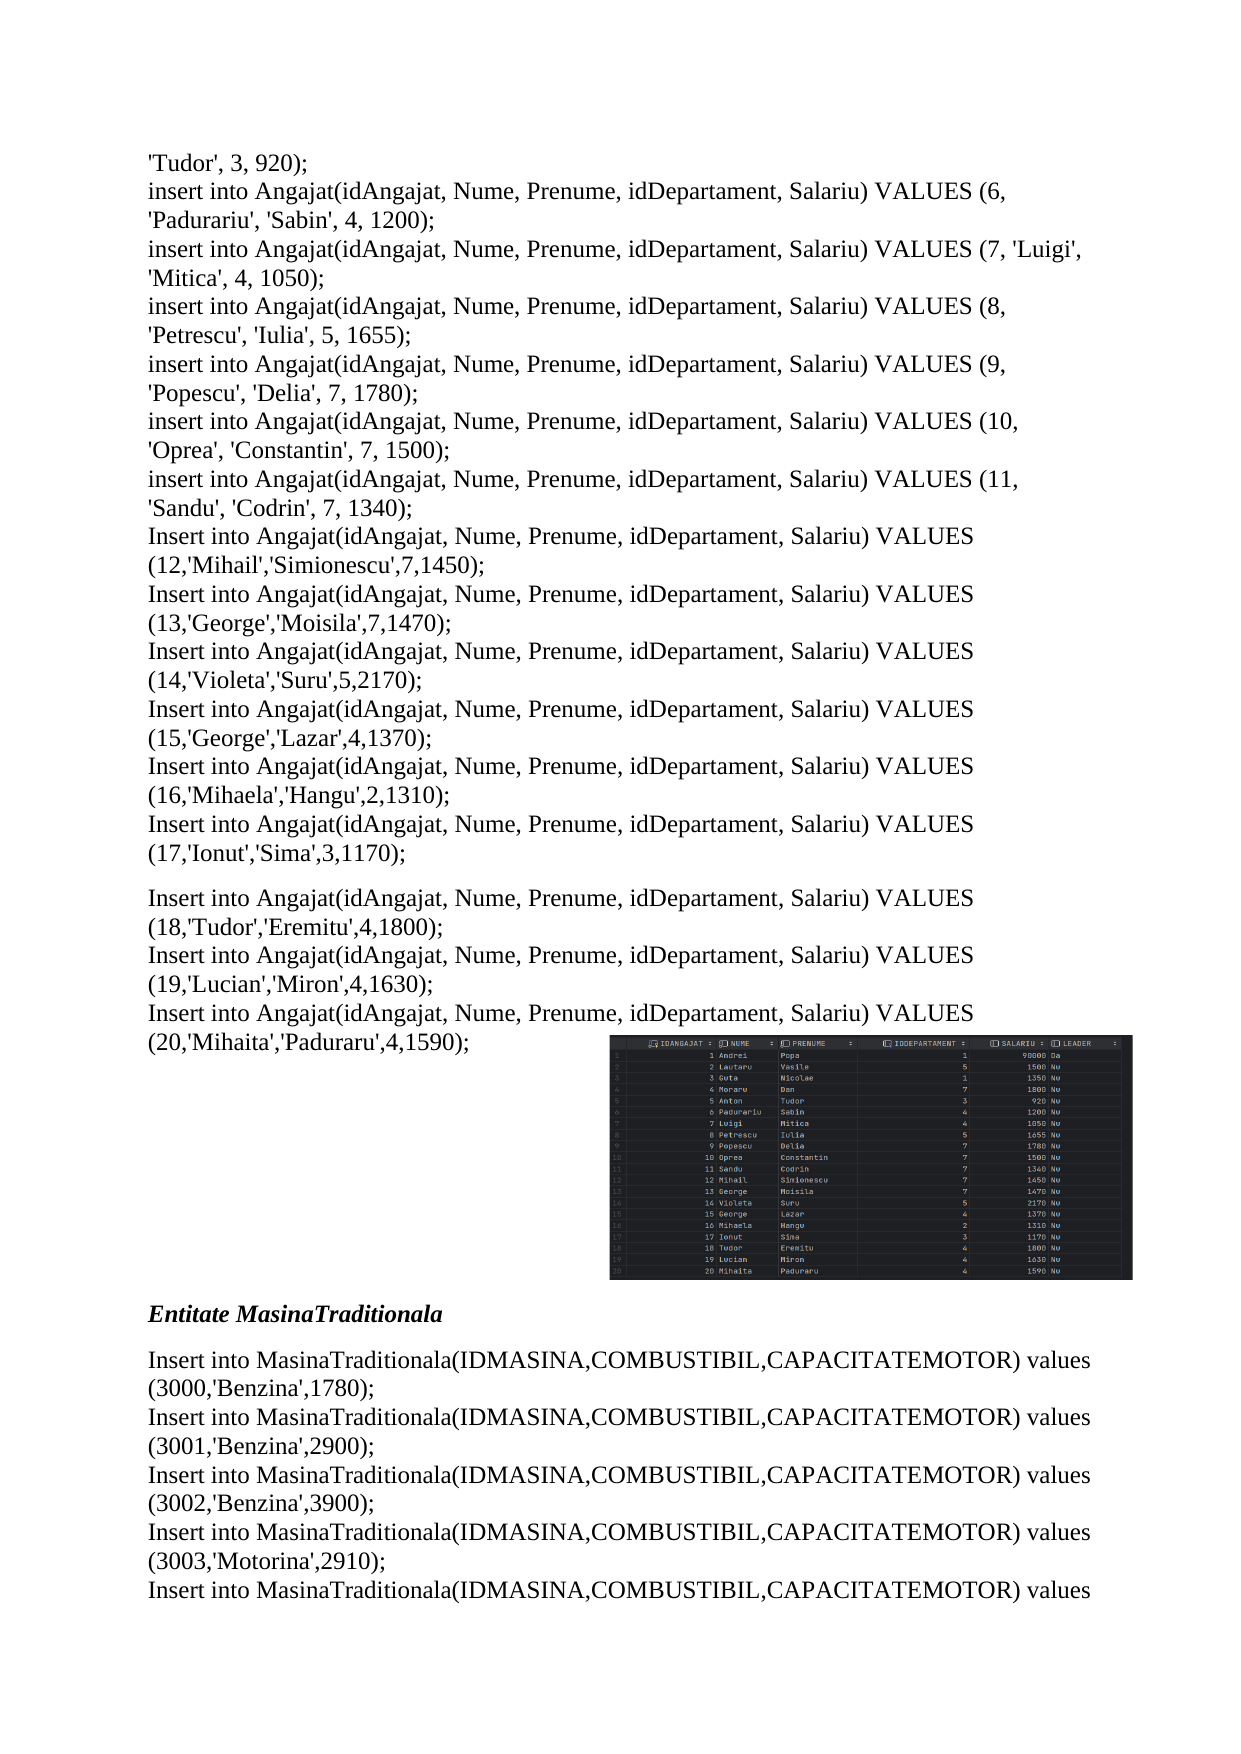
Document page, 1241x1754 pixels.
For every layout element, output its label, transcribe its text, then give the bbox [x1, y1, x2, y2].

text 'Tudor', 3, 920); insert into Angajat(idAngajat, Nume, Prenume, idDepartament, Salariu) VALUES (6, 'Padurariu', 'Sabin', 4, 1200); insert into Angajat(idAngajat, Nume, Prenume, idDepartament, Salariu) VALUES (7, 'Luigi', 'Mitica', 4, 1050); insert into Angajat(idAngajat, Nume, Prenume, idDepartament, Salariu) VALUES (8, 'Petrescu', 'Iulia', 5, 1655); insert into Angajat(idAngajat, Nume, Prenume, idDepartament, Salariu) VALUES (9, 'Popescu', 'Delia', 7, 1780); insert into Angajat(idAngajat, Nume, Prenume, idDepartament, Salariu) VALUES (10, 'Oprea', 'Constantin', 7, 1500); insert into Angajat(idAngajat, Nume, Prenume, idDepartament, Salariu) VALUES (11, 'Sandu', 'Codrin', 7, 1340); Insert into Angajat(idAngajat, Nume, Prenume, idDepartament, Salariu) VALUES (12,'Mihail','Simionescu',7,1450); Insert into Angajat(idAngajat, Nume, Prenume, idDepartament, Salariu) VALUES (13,'George','Moisila',7,1470); Insert into Angajat(idAngajat, Nume, Prenume, idDepartament, Salariu) VALUES (14,'Violeta','Suru',5,2170); Insert into Angajat(idAngajat, Nume, Prenume, idDepartament, Salariu) VALUES (15,'George','Lazar',4,1370); Insert into Angajat(idAngajat, Nume, Prenume, idDepartament, Salariu) VALUES (16,'Mihaela','Hangu',2,1310); Insert into Angajat(idAngajat, Nume, Prenume, idDepartament, Salariu) VALUES (17,'Ionut','Sima',3,1170); [148, 148, 1093, 866]
text Insert into Angajat(idAngajat, Nume, Prenume, idDepartament, Salariu) VALUES (18,'Tudor','Eremitu',4,1800); Insert into Angajat(idAngajat, Nume, Prenume, idDepartament, Salariu) VALUES (19,'Lucian','Miron',4,1630); Insert into Angajat(idAngajat, Nume, Prenume, idDepartament, Salariu) VALUES (20,'Mihaita','Paduraru',4,1590); [148, 883, 1093, 1056]
text Insert into MasinaTraditionala(IDMASINA,COMBUSTIBIL,CAPACITATEMOTOR) values (3000,'Benzina',1780); Insert into MasinaTraditionala(IDMASINA,COMBUSTIBIL,CAPACITATEMOTOR) values (3001,'Benzina',2900); Insert into MasinaTraditionala(IDMASINA,COMBUSTIBIL,CAPACITATEMOTOR) values (3002,'Benzina',3900); Insert into MasinaTraditionala(IDMASINA,COMBUSTIBIL,CAPACITATEMOTOR) values (3003,'Motorina',2910); Insert into MasinaTraditionala(IDMASINA,COMBUSTIBIL,CAPACITATEMOTOR) values [148, 1345, 1093, 1603]
text Entitate MasinaTraditionala [148, 1299, 1093, 1328]
